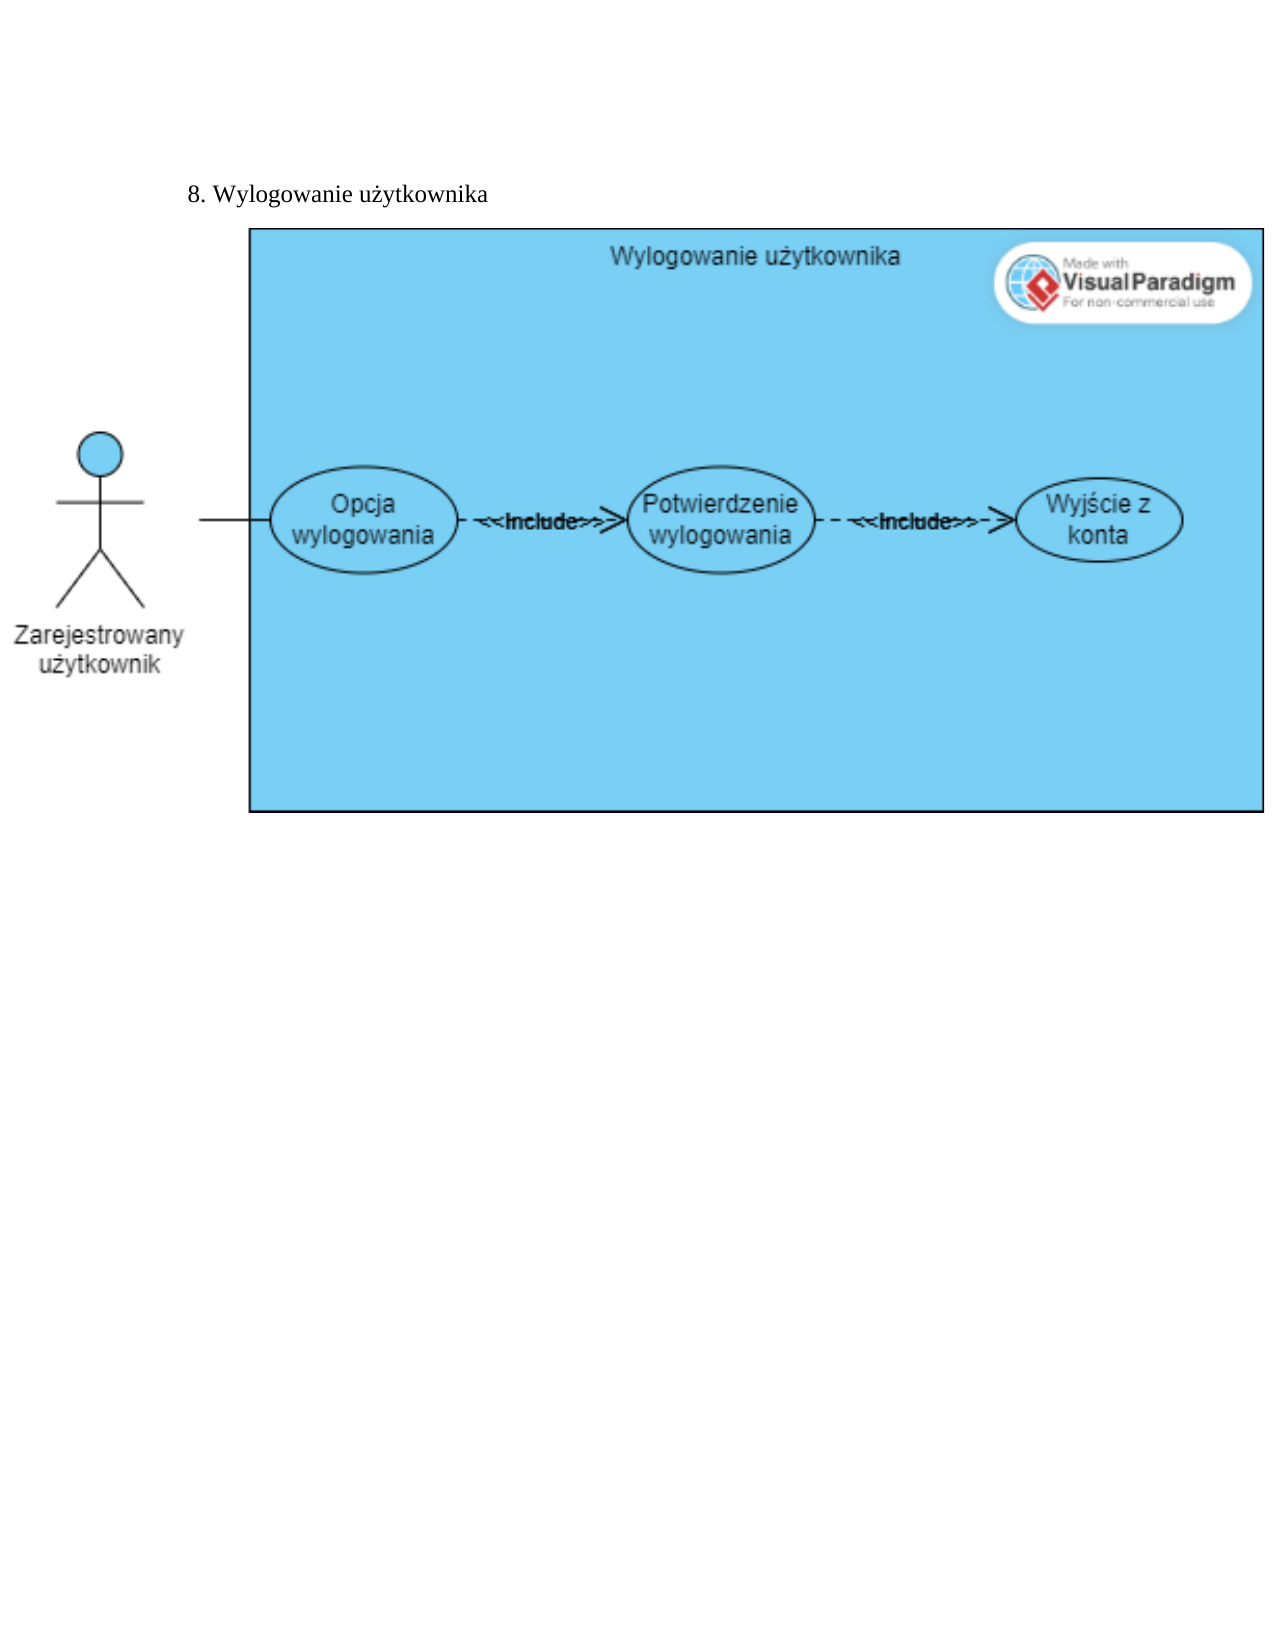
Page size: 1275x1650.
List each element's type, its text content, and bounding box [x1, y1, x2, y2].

picture [0, 228, 1265, 813]
text 8. Wylogowanie użytkownika [187, 179, 1087, 207]
